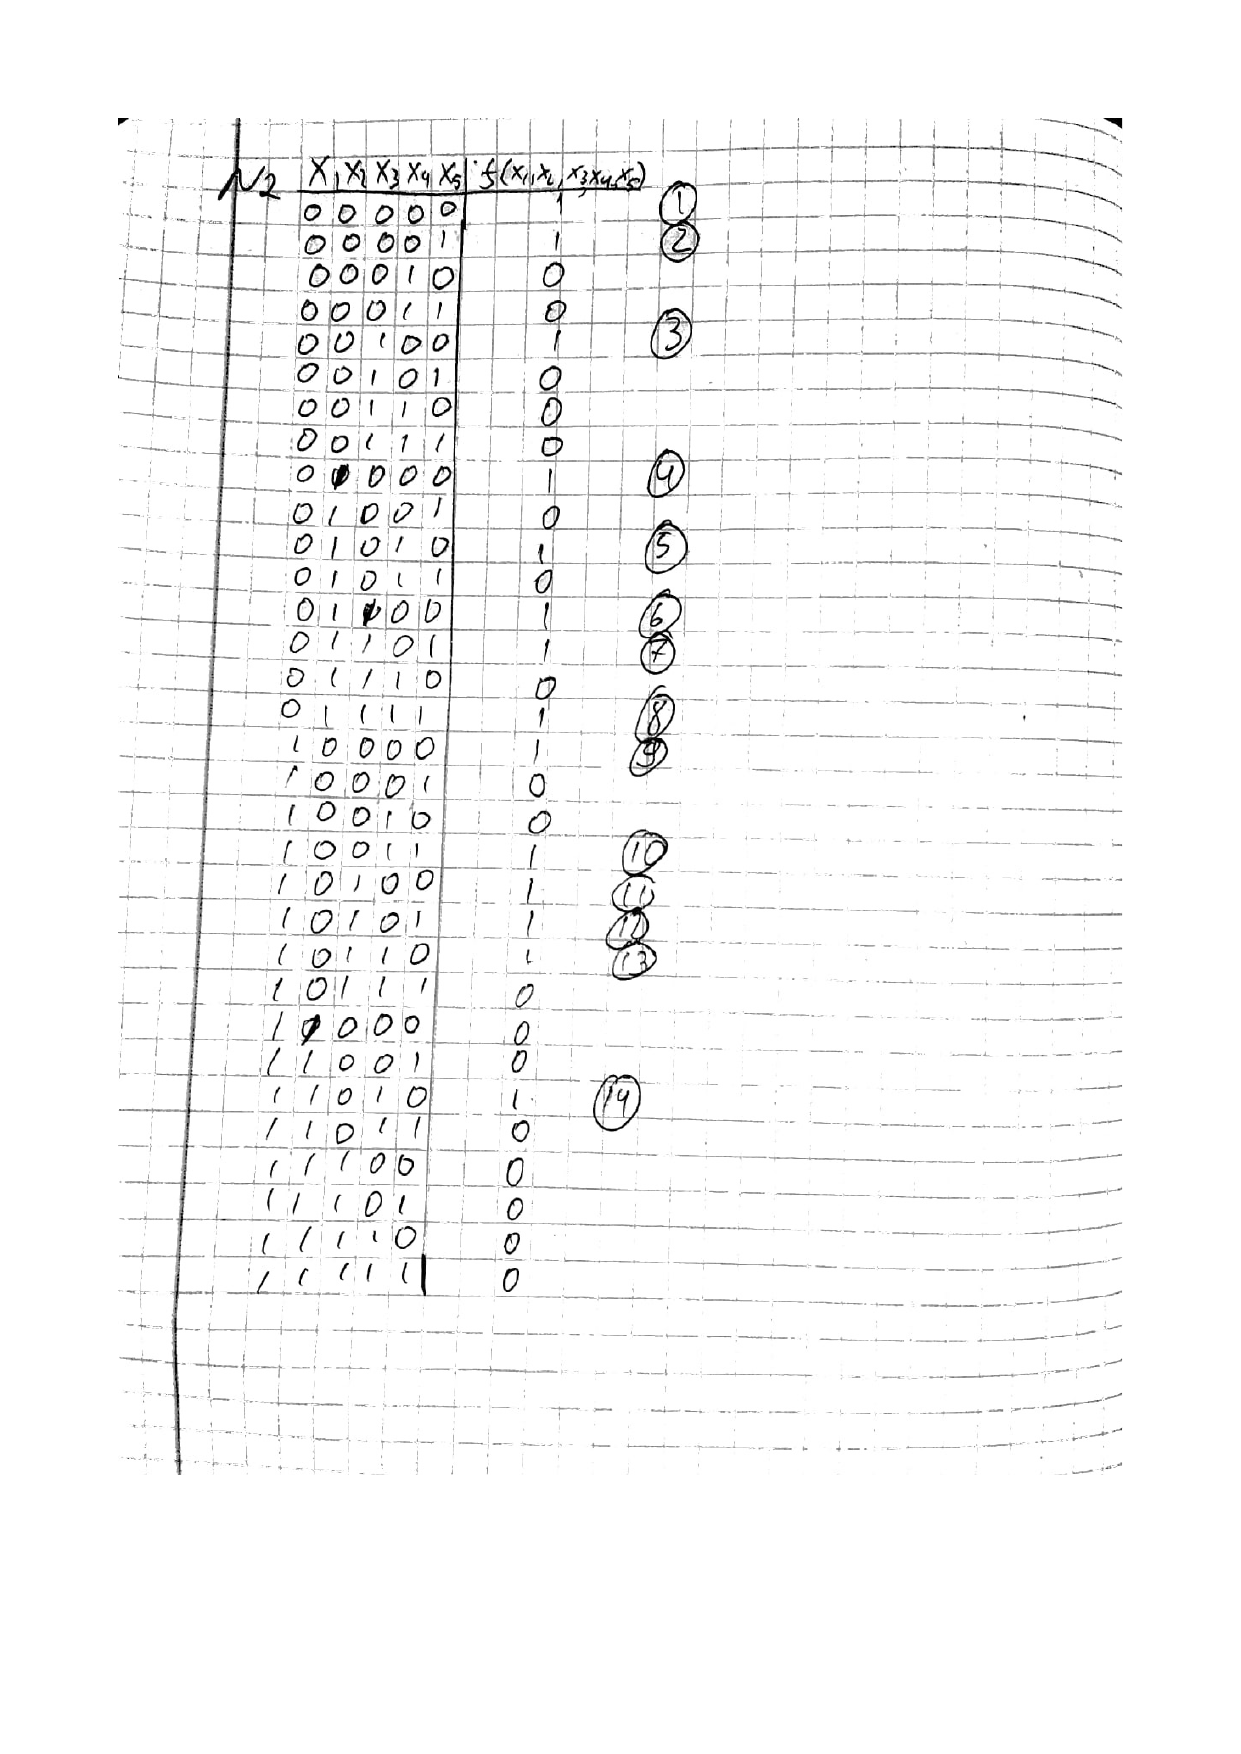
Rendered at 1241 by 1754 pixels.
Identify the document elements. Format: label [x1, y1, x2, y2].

picture [118, 118, 1123, 1475]
